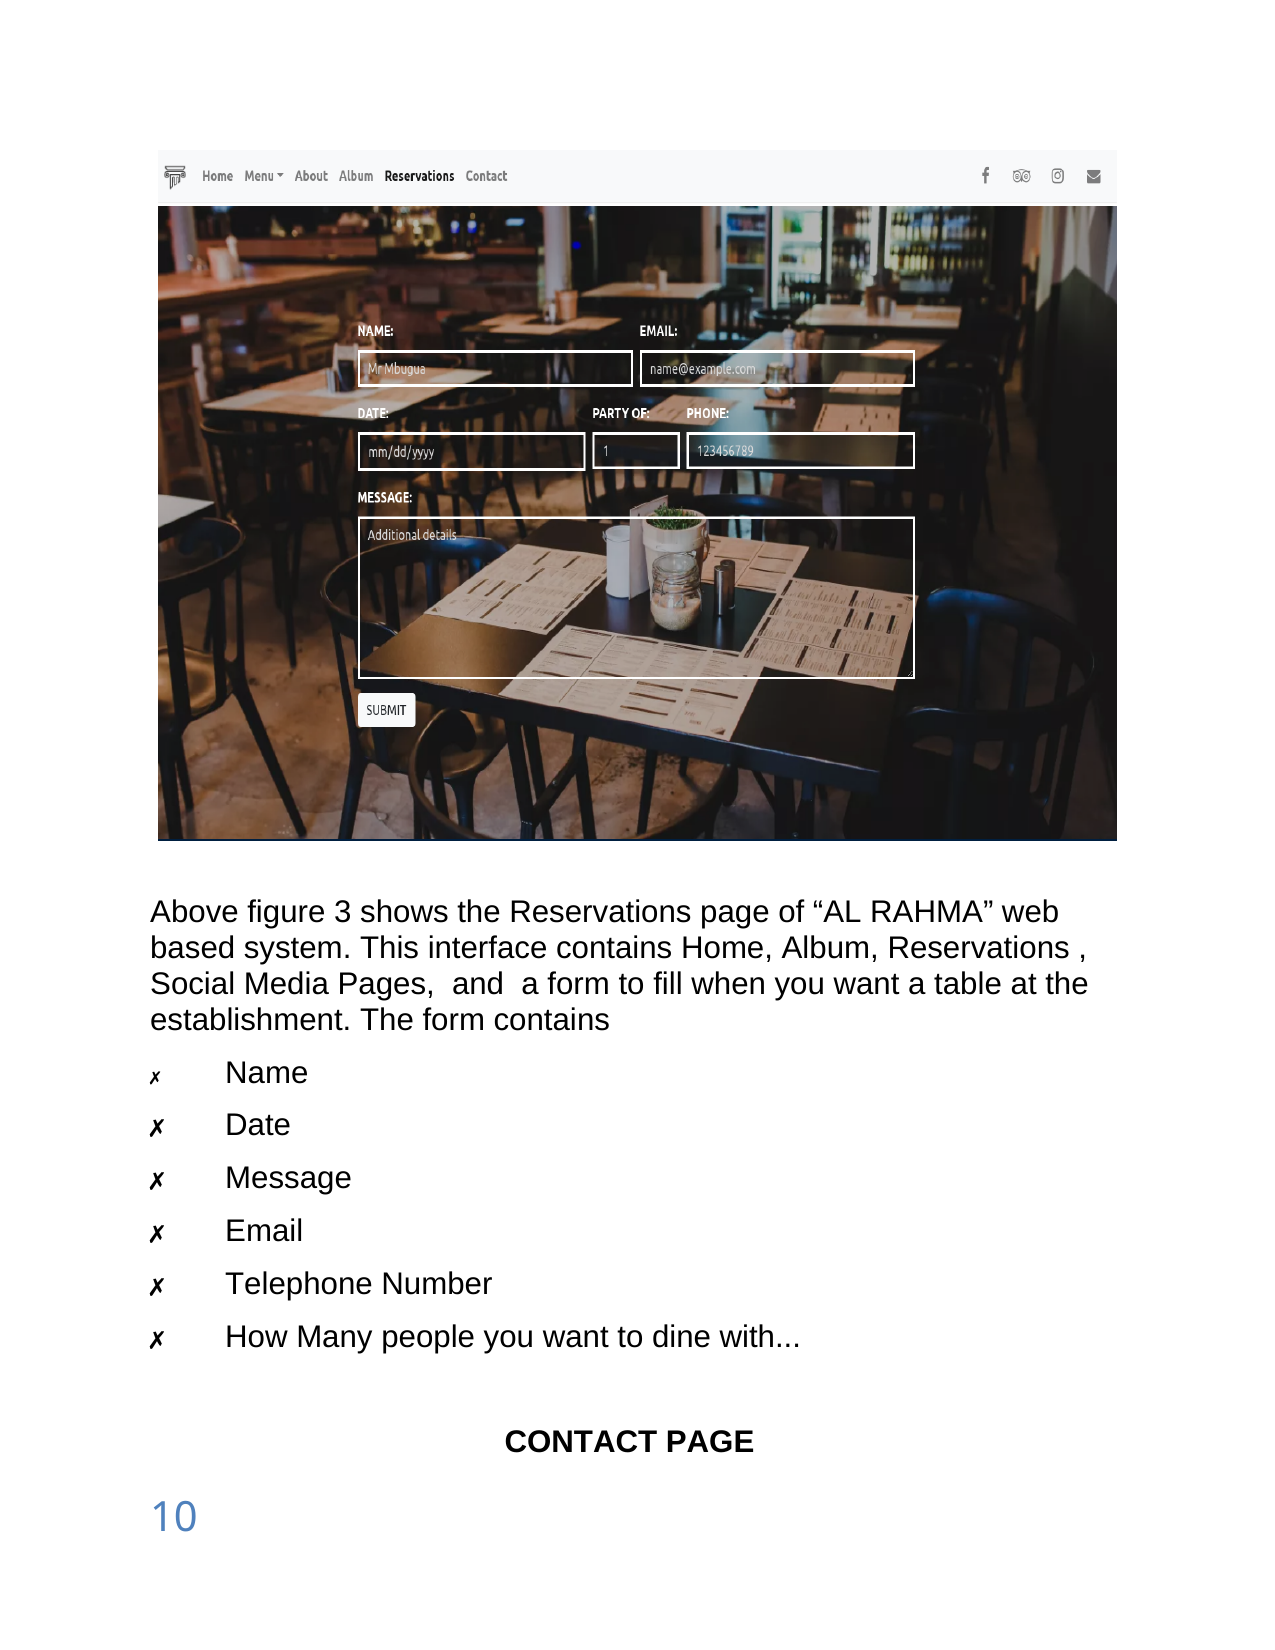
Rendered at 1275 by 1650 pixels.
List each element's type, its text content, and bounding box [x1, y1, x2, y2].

list Telephone Number [150, 1265, 1109, 1301]
list Message [150, 1159, 1109, 1195]
list Above figure 3 shows the Reservations page of “AL RAHMA” web based system. This interface contains Home, Album, Reservations , Social Media Pages, and a form to fill when you want a table at the establishment. The form contains [150, 893, 1109, 1037]
list Date [150, 1106, 1109, 1142]
list Name [150, 1054, 1109, 1090]
list Email [150, 1212, 1109, 1248]
list How Many people you want to dine with... [150, 1318, 1109, 1354]
text CONTACT PAGE [150, 1423, 1109, 1459]
picture [158, 150, 1117, 841]
